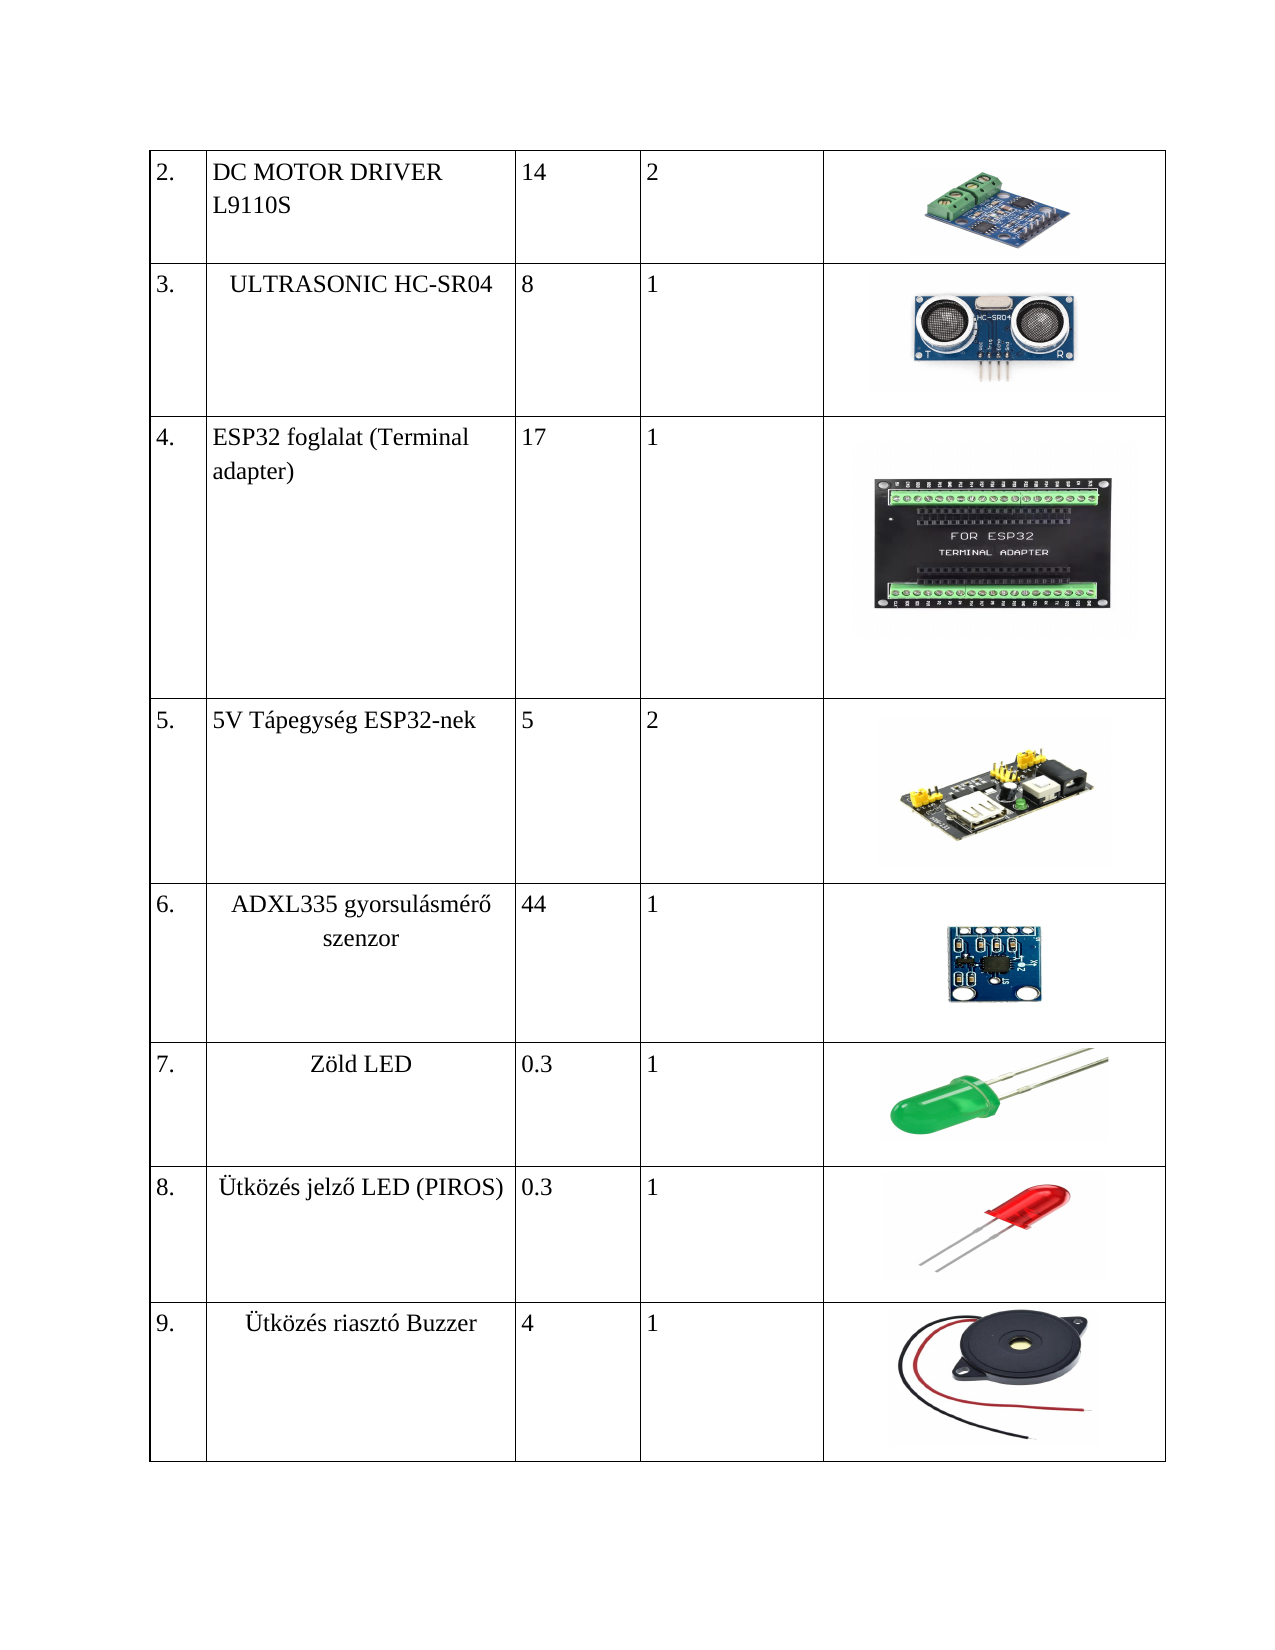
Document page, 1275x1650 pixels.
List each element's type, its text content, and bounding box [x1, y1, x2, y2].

table_cell 0.3 [516, 1043, 640, 1166]
picture [851, 442, 1138, 638]
picture [882, 1172, 1107, 1281]
table_cell 0.3 [516, 1167, 640, 1302]
table_cell [824, 884, 1165, 1042]
picture [910, 167, 1079, 259]
table_cell 5 [516, 699, 640, 883]
table_cell Ütközés jelző LED (PIROS) [207, 1167, 515, 1302]
picture [882, 897, 1107, 1031]
table_cell Zöld LED [207, 1043, 515, 1166]
table_cell [824, 1043, 1165, 1166]
table_cell 1 [641, 417, 823, 698]
table_cell 2 [641, 699, 823, 883]
table_cell 5V Tápegység ESP32-nek [207, 699, 515, 883]
table_cell [824, 1303, 1165, 1461]
table_cell Ütközés riasztó Buzzer [207, 1303, 515, 1461]
table_cell [824, 1167, 1165, 1302]
table_cell 2 [641, 151, 823, 262]
table_cell [824, 264, 1165, 416]
table_cell 8 [516, 264, 640, 416]
table_cell ULTRASONIC HC-SR04 [207, 264, 515, 416]
table_cell 9. [151, 1303, 206, 1461]
picture [869, 269, 1120, 392]
table_cell [824, 699, 1165, 883]
table_cell 1 [641, 1167, 823, 1302]
table_cell 1 [641, 264, 823, 416]
table_cell 3. [151, 264, 206, 416]
table_cell 1 [641, 1303, 823, 1461]
table_cell 4 [516, 1303, 640, 1461]
table_cell 4. [151, 417, 206, 698]
table_cell 44 [516, 884, 640, 1042]
table_cell ADXL335 gyorsulásmérő szenzor [207, 884, 515, 1042]
table_cell 5. [151, 699, 206, 883]
table_cell 6. [151, 884, 206, 1042]
table_cell [824, 417, 1165, 698]
table_cell ESP32 foglalat (Terminal adapter) [207, 417, 515, 698]
table_cell DC MOTOR DRIVER L9110S [207, 151, 515, 262]
table_cell 14 [516, 151, 640, 262]
table_cell 1 [641, 1043, 823, 1166]
picture [878, 717, 1111, 867]
table_cell 7. [151, 1043, 206, 1166]
picture [880, 1048, 1109, 1141]
table_cell 17 [516, 417, 640, 698]
picture [888, 1308, 1101, 1447]
table_cell [824, 151, 1165, 262]
table_cell 8. [151, 1167, 206, 1302]
table_cell 2. [151, 151, 206, 262]
table_cell 1 [641, 884, 823, 1042]
